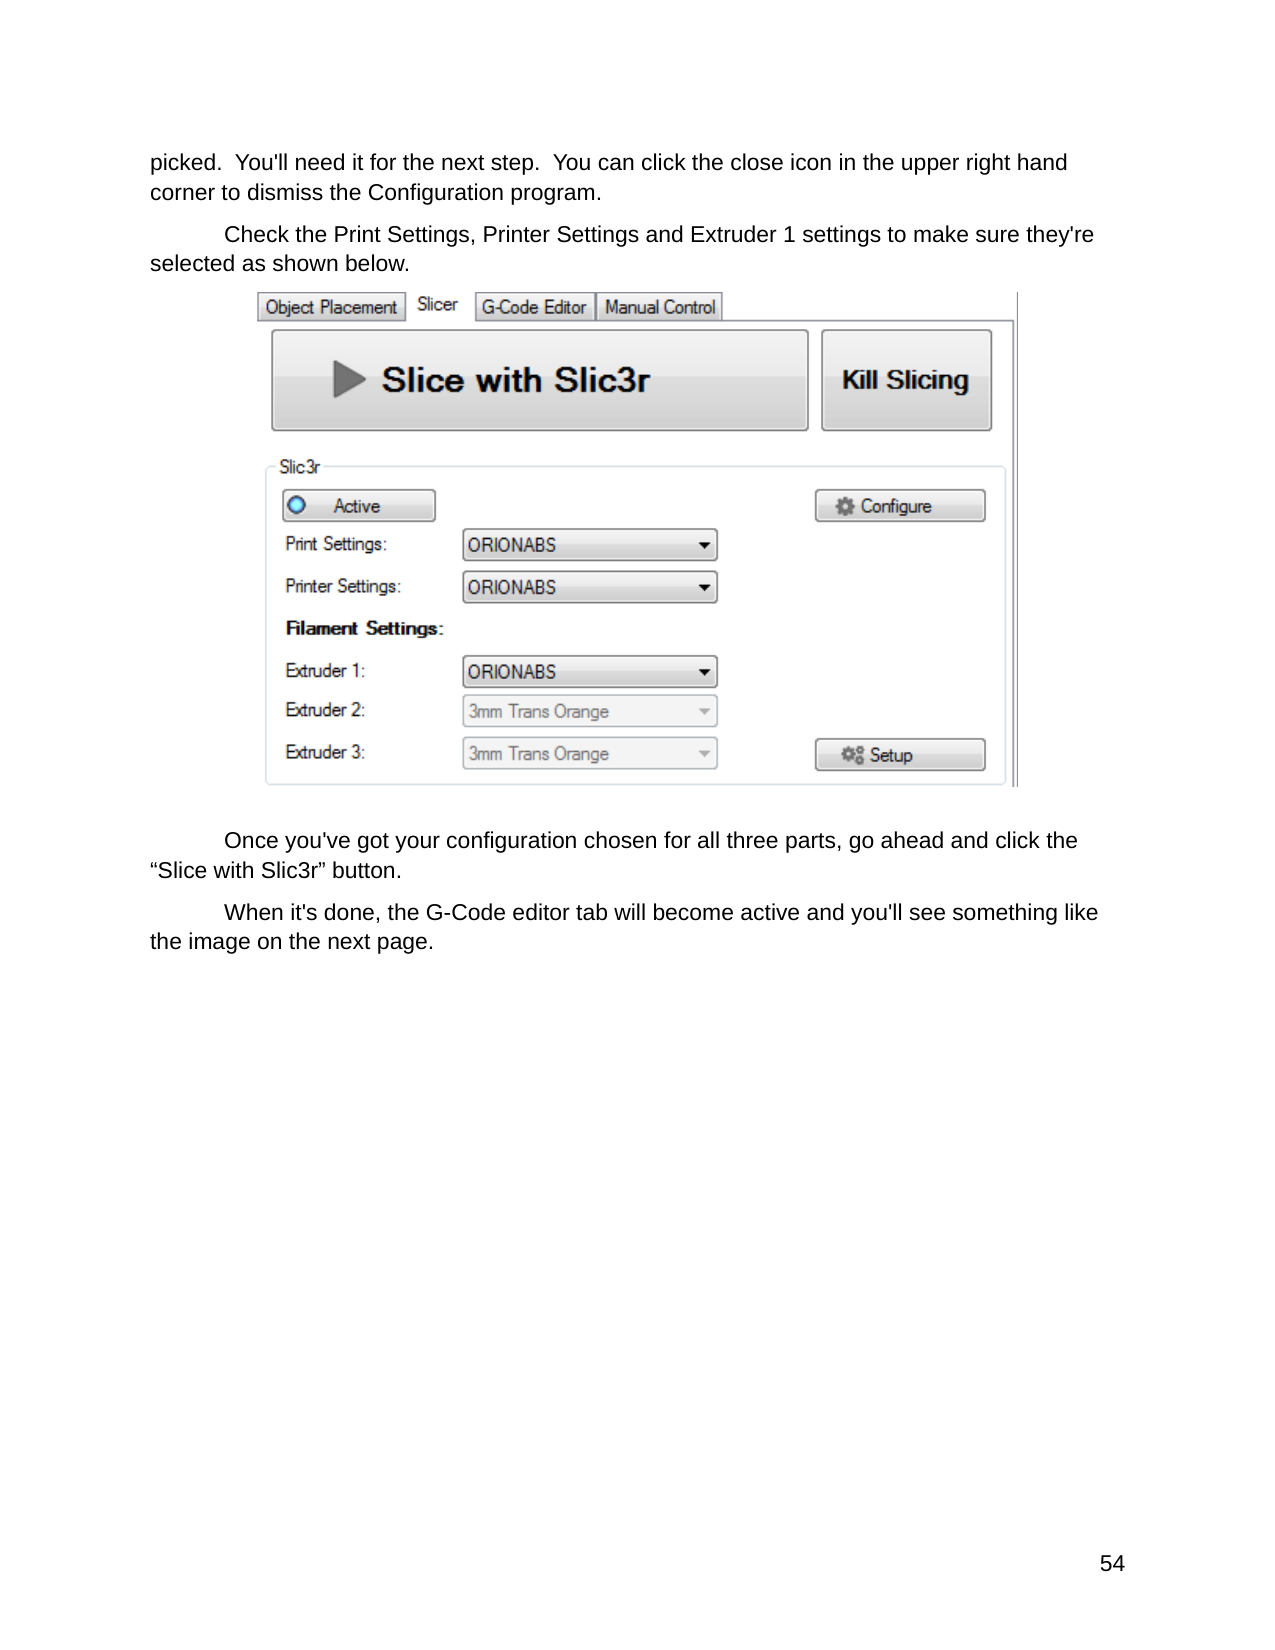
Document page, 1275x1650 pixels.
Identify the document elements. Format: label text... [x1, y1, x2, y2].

text Check the Print Settings, Printer Settings and Extruder 1 settings to make sure they're selected as shown below. [150, 221, 1125, 276]
picture [257, 292, 1018, 787]
text Once you've got your configuration chosen for all three parts, go ahead and click the “Slice with Slic3r” button. [150, 828, 1125, 883]
text picked. You'll need it for the next step. You can click the close icon in the upper right hand corner to dismiss the Configuration program. [150, 150, 1125, 205]
text When it's done, the G-Code editor tab will become active and you'll see something like the image on the next page. [150, 899, 1125, 954]
